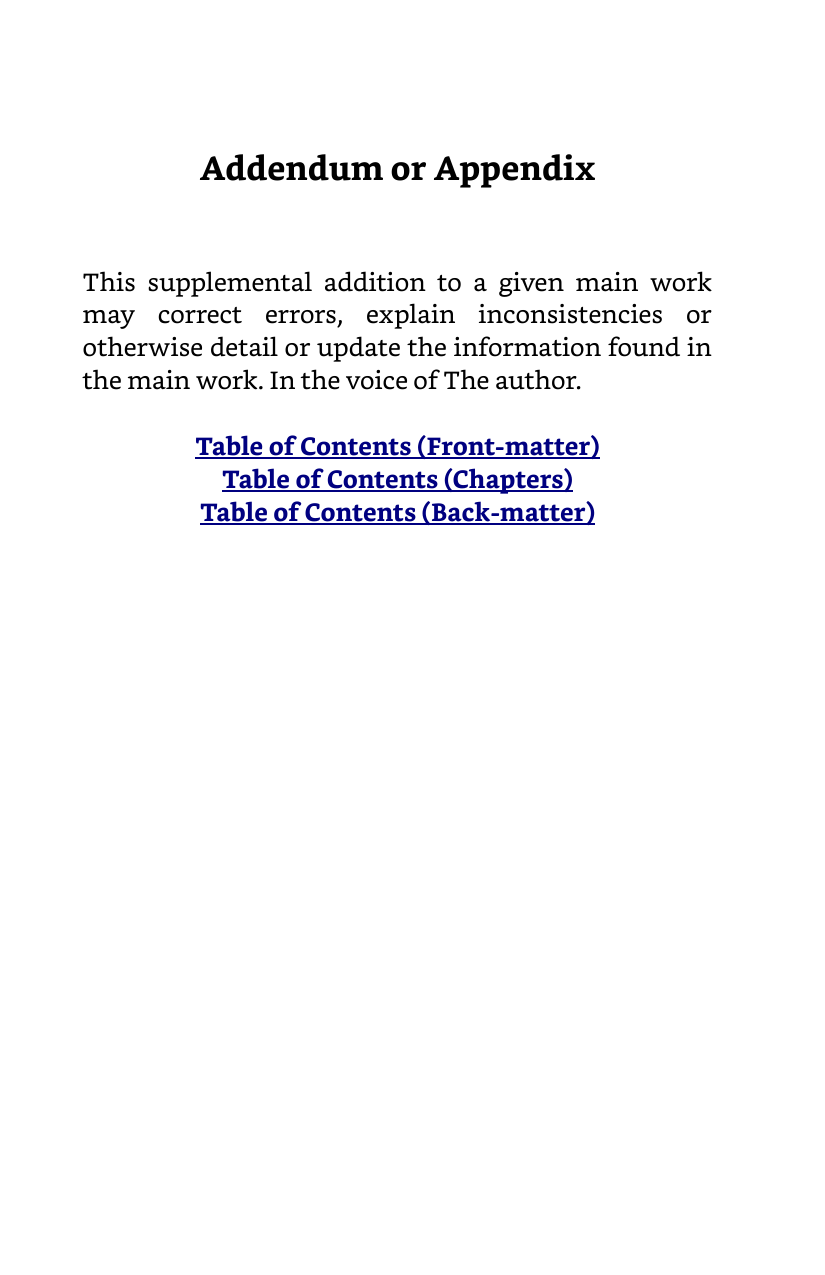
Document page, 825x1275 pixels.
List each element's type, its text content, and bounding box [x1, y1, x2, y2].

text Table of Contents (Chapters) [82, 462, 712, 495]
text Table of Contents (Front-matter) [82, 429, 712, 462]
subtitle Addendum or Appendix [82, 146, 712, 189]
text Table of Contents (Back-matter) [82, 495, 712, 528]
text This supplemental addition to a given main work may correct errors, explain inconsistencies or otherwise detail or update the information found in the main work. In the voice of The author. [82, 264, 712, 396]
